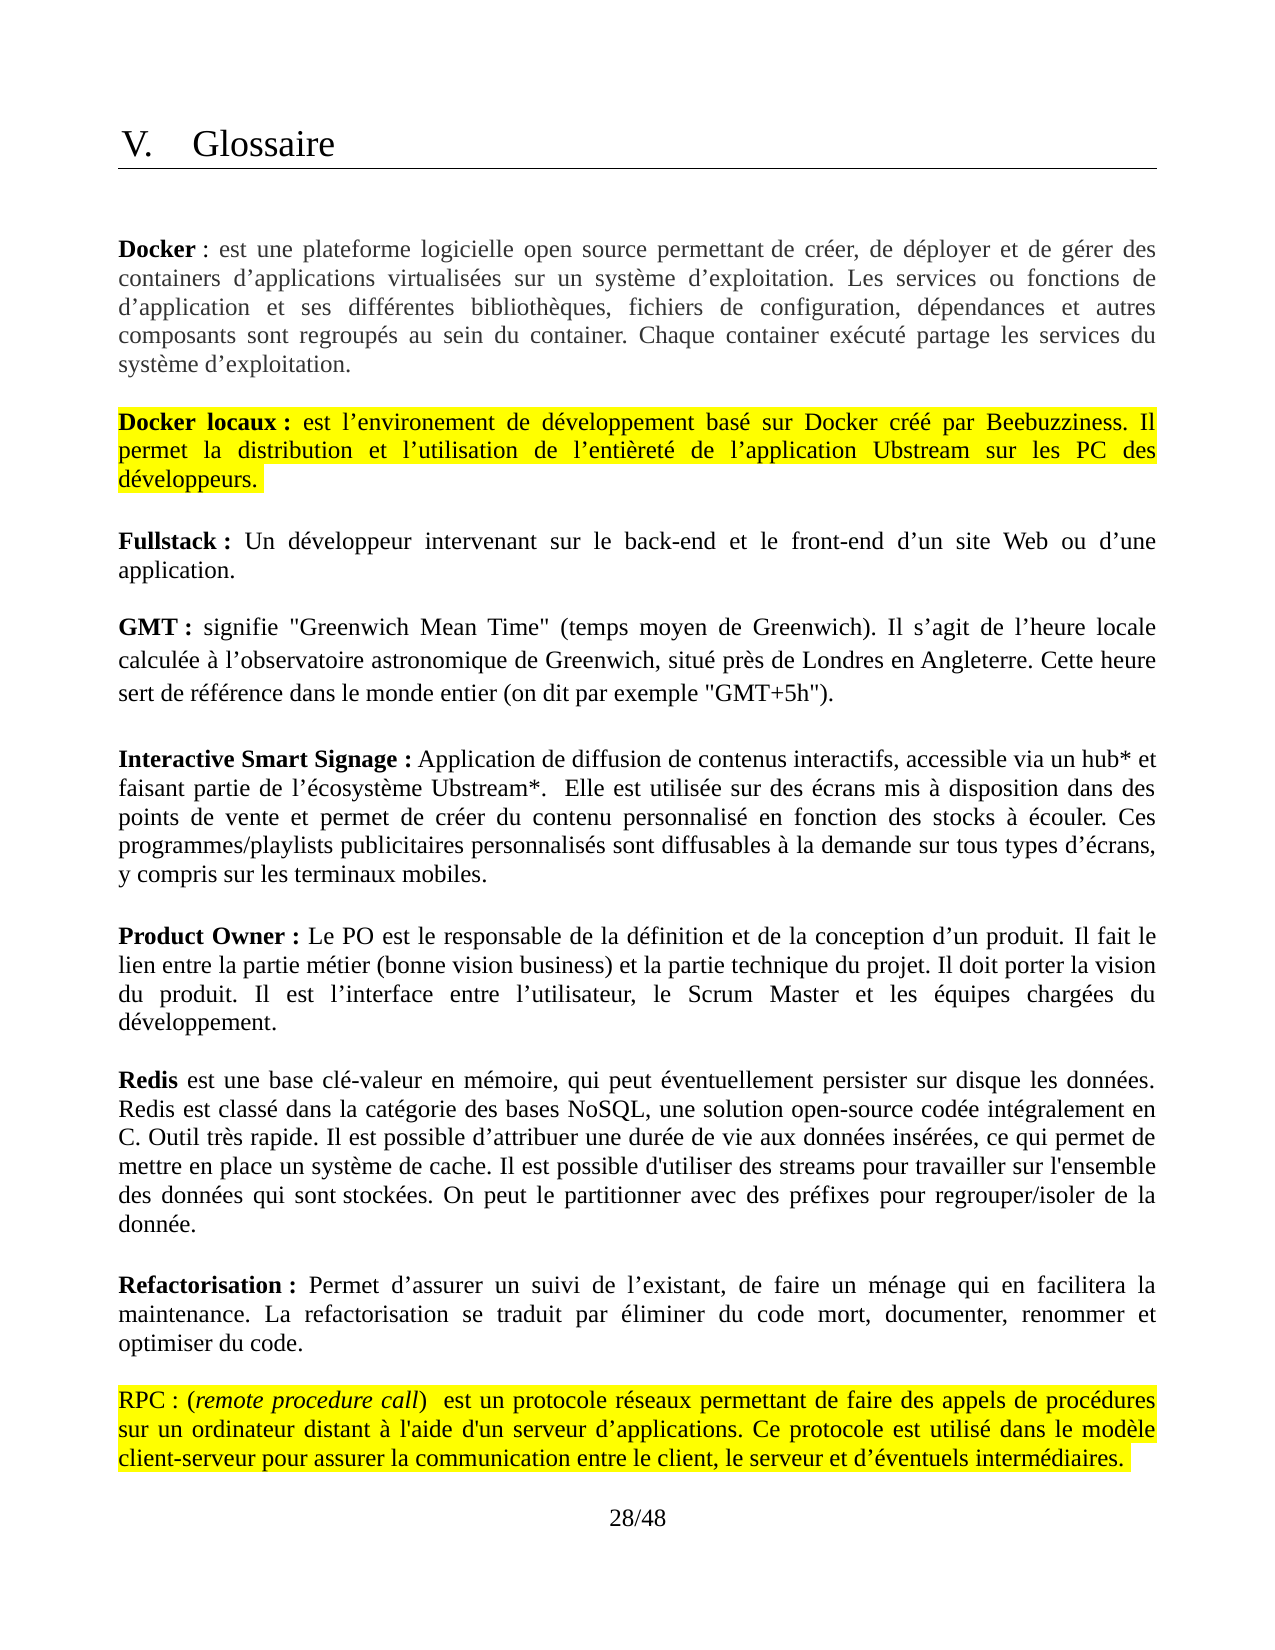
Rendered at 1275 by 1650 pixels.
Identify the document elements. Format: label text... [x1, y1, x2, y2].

text Product Owner : Le PO est le responsable de la définition et de la conception d’un produit. Il fait le lien entre la partie métier (bonne vision business) et la partie technique du projet. Il doit porter la vision du produit. Il est l’interface entre l’utilisateur, le Scrum Master et les équipes chargées du développement. [118, 921, 1157, 1036]
text Docker : est une plateforme logicielle open source permettant de créer, de déployer et de gérer des containers d’applications virtualisées sur un système d’exploitation. Les services ou fonctions de d’application et ses différentes bibliothèques, fichiers de configuration, dépendances et autres composants sont regroupés au sein du container. Chaque container exécuté partage les services du système d’exploitation. [118, 234, 1157, 378]
text Interactive Smart Signage : Application de diffusion de contenus interactifs, accessible via un hub* et faisant partie de l’écosystème Ubstream*. Elle est utilisée sur des écrans mis à disposition dans des points de vente et permet de créer du contenu personnalisé en fonction des stocks à écouler. Ces programmes/playlists publicitaires personnalisés sont diffusables à la demande sur tous types d’écrans, y compris sur les terminaux mobiles. [118, 744, 1157, 888]
text Fullstack : Un développeur intervenant sur le back-end et le front-end d’un site Web ou d’une application. [118, 526, 1157, 583]
text Refactorisation : Permet d’assurer un suivi de l’existant, de faire un ménage qui en facilitera la maintenance. La refactorisation se traduit par éliminer du code mort, documenter, renommer et optimiser du code. [118, 1270, 1157, 1357]
text GMT : signifie "Greenwich Mean Time" (temps moyen de Greenwich). Il s’agit de l’heure locale calculée à l’observatoire astronomique de Greenwich, situé près de Londres en Angleterre. Cette heure sert de référence dans le monde entier (on dit par exemple "GMT+5h"). [118, 612, 1157, 707]
text Redis est une base clé-valeur en mémoire, qui peut éventuellement persister sur disque les données. Redis est classé dans la catégorie des bases NoSQL, une solution open-source codée intégralement en C. Outil très rapide. Il est possible d’attribuer une durée de vie aux données insérées, ce qui permet de mettre en place un système de cache. Il est possible d'utiliser des streams pour travailler sur l'ensemble des données qui sont stockées. On peut le partitionner avec des préfixes pour regrouper/isoler de la donnée. [118, 1065, 1157, 1237]
subtitle Glossaire [118, 118, 1157, 168]
text Docker locaux : est l’environement de développement basé sur Docker créé par Beebuzziness. Il permet la distribution et l’utilisation de l’entièreté de l’application Ubstream sur les PC des développeurs. [118, 407, 1157, 493]
text RPC : (remote procedure call) est un protocole réseaux permettant de faire des appels de procédures sur un ordinateur distant à l'aide d'un serveur d’applications. Ce protocole est utilisé dans le modèle client-serveur pour assurer la communication entre le client, le serveur et d’éventuels intermédiaires. [118, 1385, 1157, 1472]
